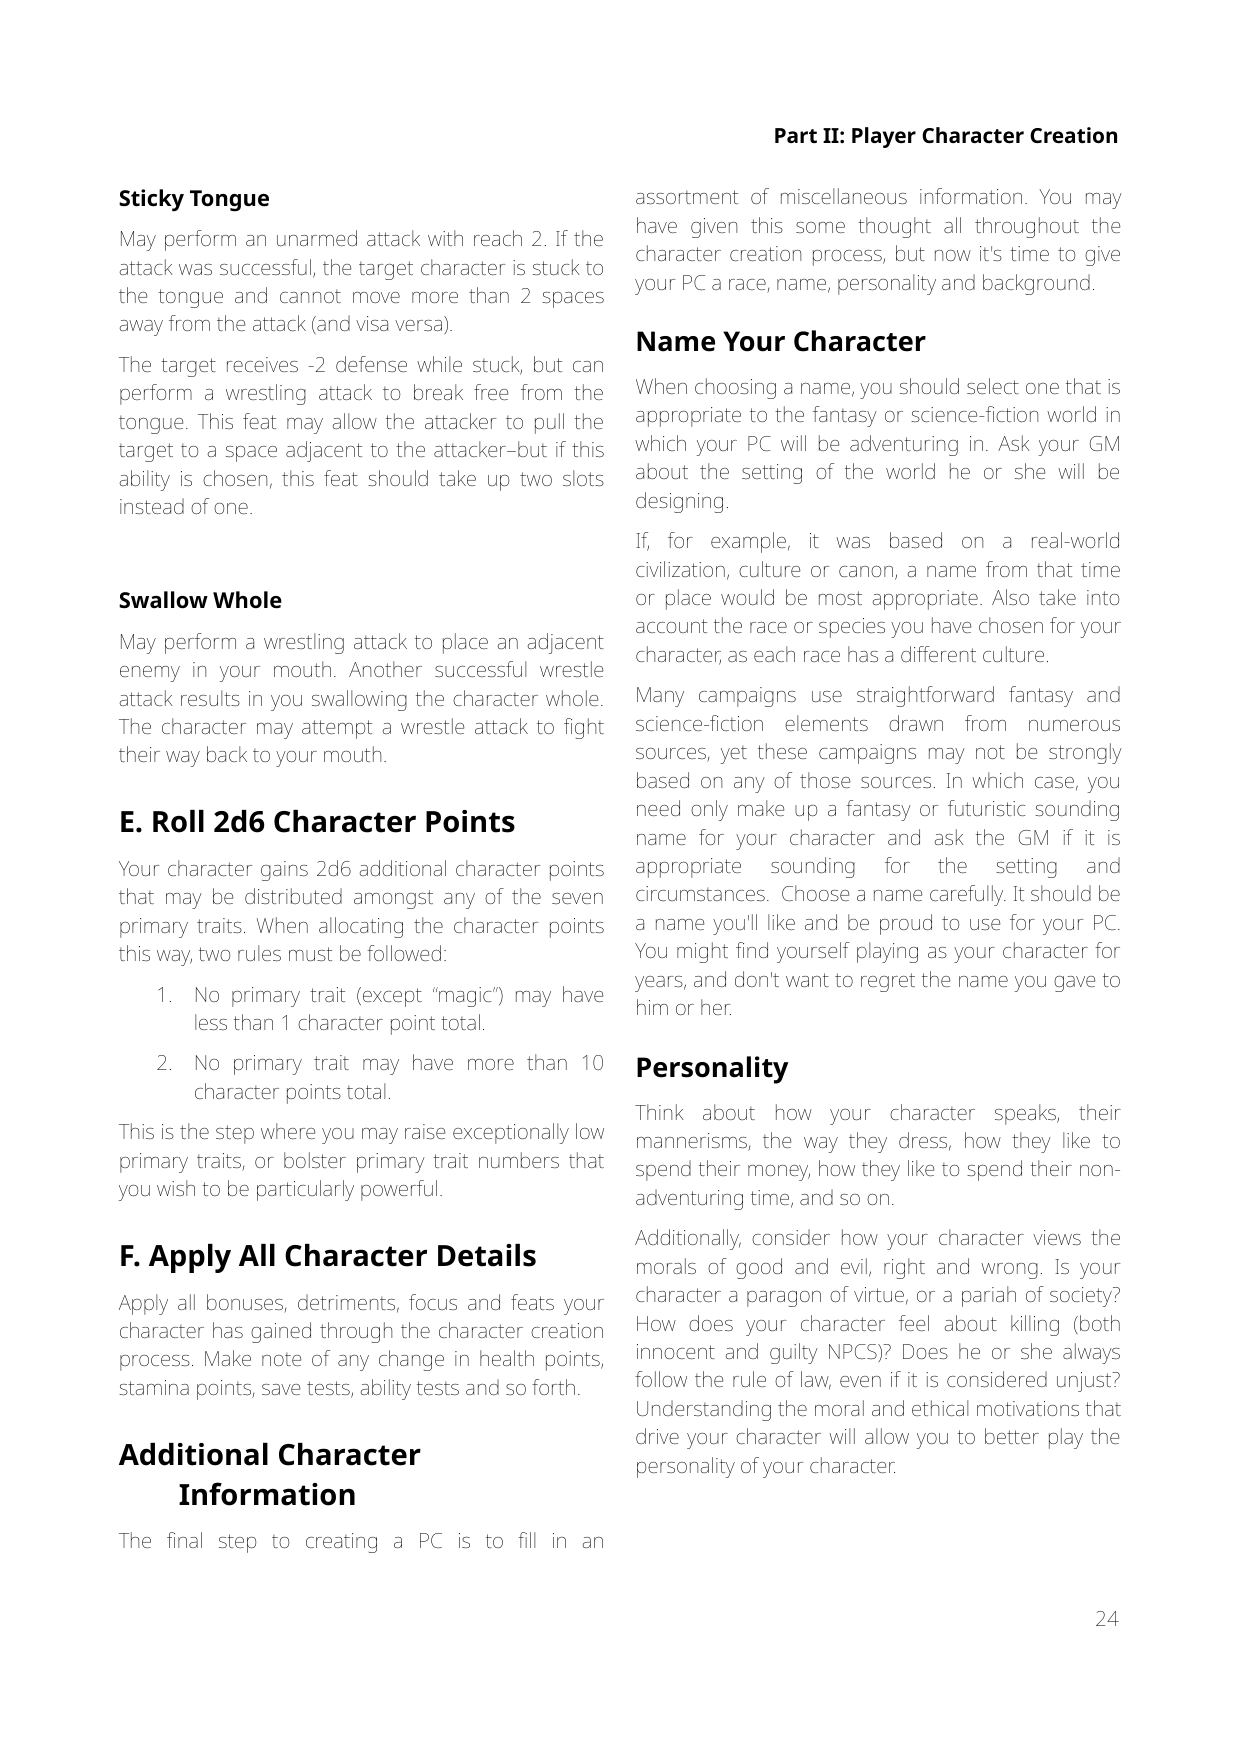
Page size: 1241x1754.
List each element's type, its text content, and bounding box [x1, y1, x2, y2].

text This is the step where you may raise exceptionally low primary traits, or bolster primary trait numbers that you wish to be particularly powerful. [118, 1117, 605, 1203]
text May perform an unarmed attack with reach 2. If the attack was successful, the target character is stuck to the tongue and cannot move more than 2 spaces away from the attack (and visa versa). [118, 224, 605, 338]
list No primary trait may have more than 10 character points total. [156, 1048, 605, 1105]
text Apply all bonuses, detriments, focus and feats your character has gained through the character creation process. Make note of any change in health points, stamina points, save tests, ability tests and so forth. [118, 1288, 605, 1401]
text The final step to creating a PC is to fill in an [118, 1526, 605, 1554]
subtitle Additional Character Information [118, 1434, 605, 1514]
text The target receives -2 defense while stuck, but can perform a wrestling attack to break free from the tongue. This feat may allow the attacker to pull the target to a space adjacent to the attacker–but if this ability is chosen, this feat should take up two slots instead of one. [118, 350, 605, 521]
list No primary trait (except “magic”) may have less than 1 character point total. [156, 980, 605, 1037]
subtitle E. Roll 2d6 Character Points [118, 802, 605, 841]
subtitle Name Your Character [635, 323, 1122, 360]
text May perform a wrestling attack to place an adjacent enemy in your mouth. Another successful wrestle attack results in you swallowing the character whole. The character may attempt a wrestle attack to fight their way back to your mouth. [118, 627, 605, 769]
subtitle Personality [635, 1048, 1122, 1085]
text Your character gains 2d6 additional character points that may be distributed amongst any of the seven primary traits. When allocating the character points this way, two rules must be followed: [118, 854, 605, 968]
subtitle F. Apply All Character Details [118, 1236, 605, 1275]
text assortment of miscellaneous information. You may have given this some thought all throughout the character creation process, but now it's time to give your PC a race, name, personality and background. [635, 182, 1122, 296]
text When choosing a name, you should select one that is appropriate to the fantasy or science-fiction world in which your PC will be adventuring in. Ask your GM about the setting of the world he or she will be designing. [635, 372, 1122, 514]
text Sticky Tongue [118, 182, 605, 212]
text Swallow Whole [118, 585, 605, 615]
text Additionally, consider how your character views the morals of good and evil, right and wrong. Is your character a paragon of virtue, or a pariah of society? How does your character feel about killing (both innocent and guilty NPCS)? Does he or she always follow the rule of law, even if it is considered unjust? Understanding the moral and ethical motivations that drive your character will allow you to better play the personality of your character. [635, 1223, 1122, 1479]
text Many campaigns use straightforward fantasy and science-fiction elements drawn from numerous sources, yet these campaigns may not be strongly based on any of those sources. In which case, you need only make up a fantasy or futuristic sounding name for your character and ask the GM if it is appropriate sounding for the setting and circumstances. Choose a name carefully. It should be a name you'll like and be proud to use for your PC. You might find yourself playing as your character for years, and don't want to regret the name you gave to him or her. [635, 681, 1122, 1022]
text Think about how your character speaks, their mannerisms, the way they dress, how they like to spend their money, how they like to spend their non-adventuring time, and so on. [635, 1098, 1122, 1211]
text If, for example, it was based on a real-world civilization, culture or canon, a name from that time or place would be most appropriate. Also take into account the race or species you have chosen for your character, as each race has a different culture. [635, 526, 1122, 668]
